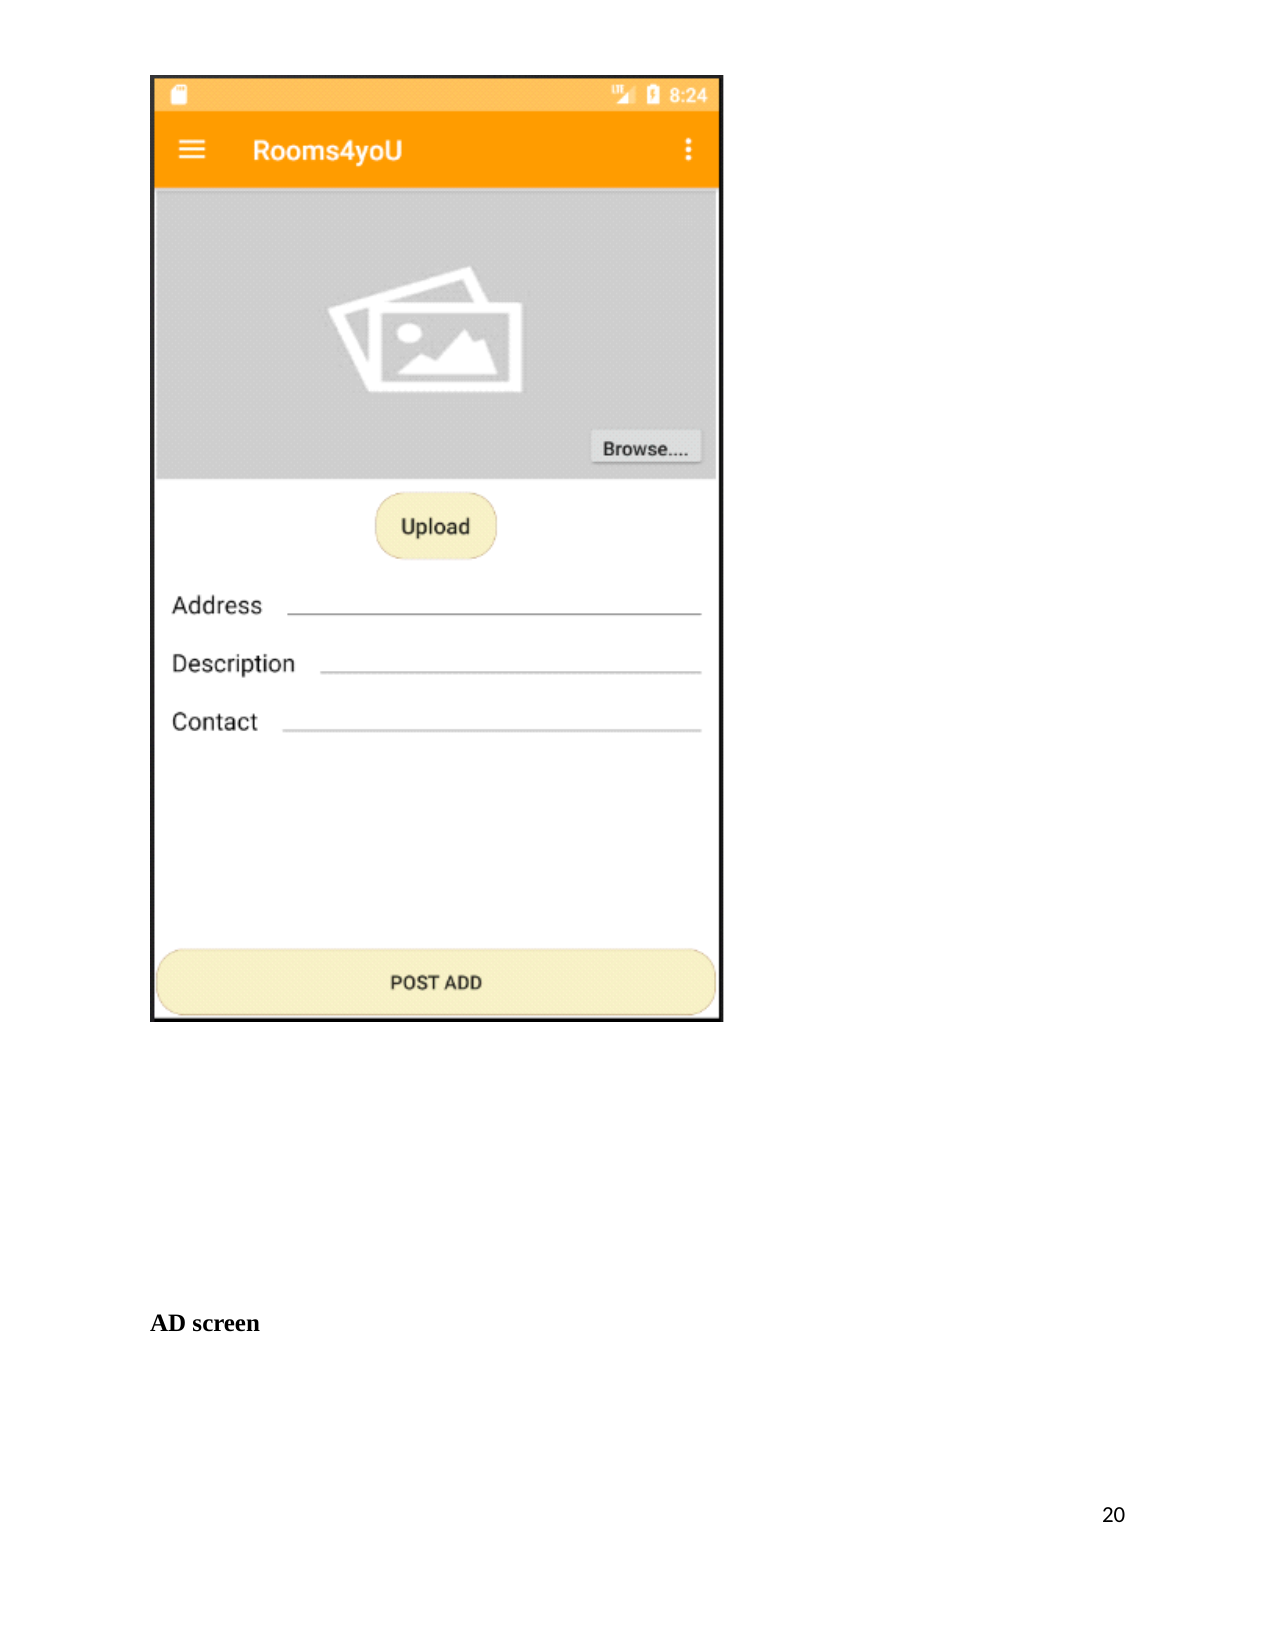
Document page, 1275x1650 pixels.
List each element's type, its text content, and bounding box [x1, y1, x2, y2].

text AD screen [150, 1308, 1125, 1337]
